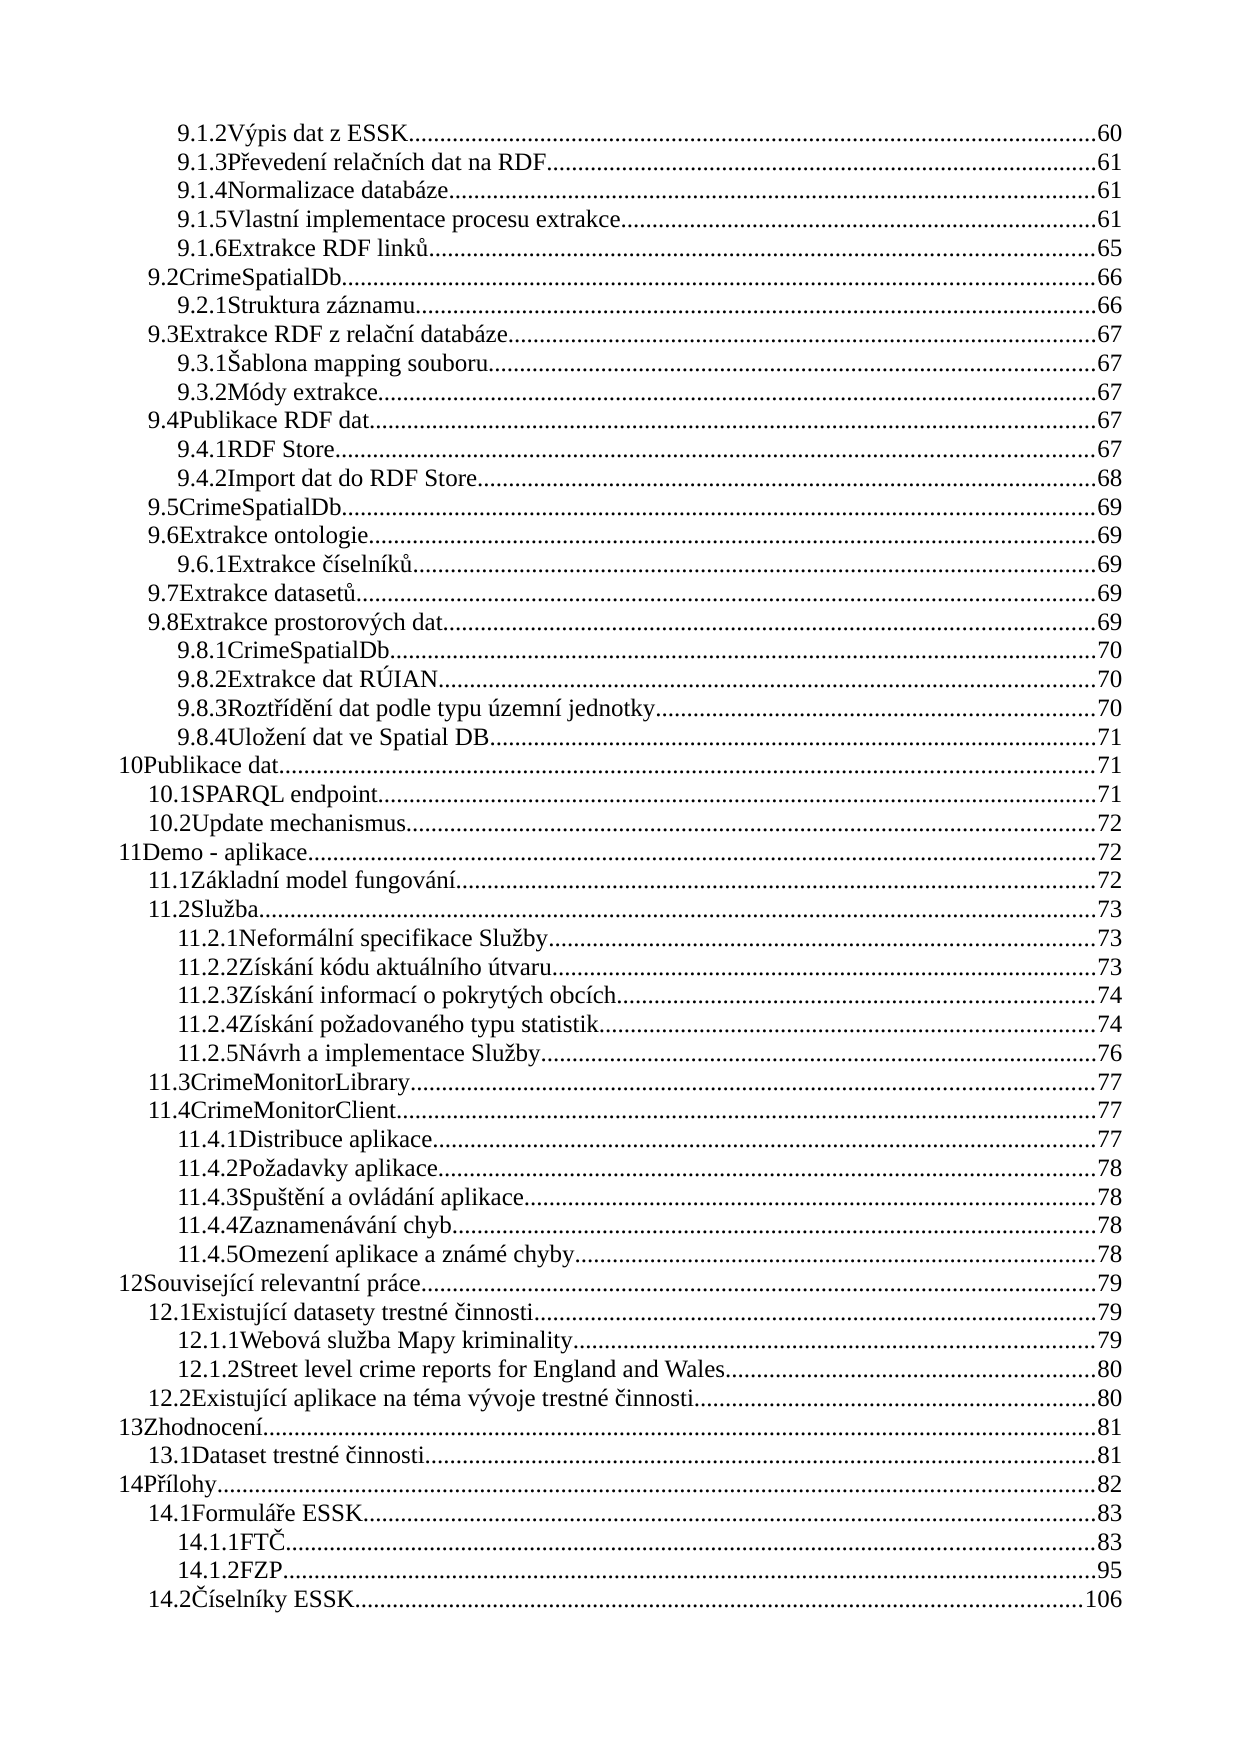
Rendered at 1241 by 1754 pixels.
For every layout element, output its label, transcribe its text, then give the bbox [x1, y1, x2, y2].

text 9.4.2Import dat do RDF Store 68 [177, 463, 1122, 492]
text 9.8Extrakce prostorových dat 69 [148, 607, 1122, 636]
text 9.2CrimeSpatialDb 66 [148, 262, 1122, 291]
text 11.2.1Neformální specifikace Služby 73 [177, 923, 1122, 952]
text 12Související relevantní práce 79 [118, 1268, 1122, 1297]
text 10.1SPARQL endpoint 71 [148, 779, 1122, 808]
text 9.6.1Extrakce číselníků 69 [177, 549, 1122, 578]
text 11.4CrimeMonitorClient 77 [148, 1096, 1122, 1124]
text 9.8.1CrimeSpatialDb 70 [177, 636, 1122, 664]
text 9.7Extrakce datasetů 69 [148, 578, 1122, 607]
text 11.4.2Požadavky aplikace 78 [177, 1153, 1122, 1182]
text 12.1.2Street level crime reports for England and Wales 80 [177, 1354, 1122, 1383]
text 14.2Číselníky ESSK 106 [148, 1584, 1122, 1613]
text 9.1.6Extrakce RDF linků 65 [177, 233, 1122, 262]
text 11.2.5Návrh a implementace Služby 76 [177, 1038, 1122, 1067]
text 9.3Extrakce RDF z relační databáze 67 [148, 319, 1122, 348]
text 11.4.3Spuštění a ovládání aplikace 78 [177, 1182, 1122, 1211]
text 9.3.2Módy extrakce 67 [177, 377, 1122, 406]
text 9.8.2Extrakce dat RÚIAN 70 [177, 664, 1122, 693]
text 9.1.3Převedení relačních dat na RDF 61 [177, 147, 1122, 176]
text 11.2Služba 73 [148, 894, 1122, 923]
text 14.1Formuláře ESSK 83 [148, 1498, 1122, 1527]
text 11.1Základní model fungování 72 [148, 866, 1122, 894]
text 9.6Extrakce ontologie 69 [148, 521, 1122, 549]
text 9.8.4Uložení dat ve Spatial DB 71 [177, 722, 1122, 751]
text 11.4.1Distribuce aplikace 77 [177, 1124, 1122, 1153]
text 14Přílohy 82 [118, 1469, 1122, 1498]
text 10.2Update mechanismus 72 [148, 808, 1122, 837]
text 9.1.5Vlastní implementace procesu extrakce 61 [177, 204, 1122, 233]
text 11.2.3Získání informací o pokrytých obcích 74 [177, 981, 1122, 1009]
text 12.1.1Webová služba Mapy kriminality 79 [177, 1326, 1122, 1354]
text 13.1Dataset trestné činnosti 81 [148, 1441, 1122, 1469]
text 11.4.5Omezení aplikace a známé chyby 78 [177, 1239, 1122, 1268]
text 9.2.1Struktura záznamu 66 [177, 291, 1122, 319]
text 11.2.2Získání kódu aktuálního útvaru 73 [177, 952, 1122, 981]
text 9.1.4Normalizace databáze 61 [177, 176, 1122, 204]
text 9.3.1Šablona mapping souboru 67 [177, 348, 1122, 377]
text 14.1.1FTČ 83 [177, 1527, 1122, 1556]
text 9.5CrimeSpatialDb 69 [148, 492, 1122, 521]
text 12.2Existující aplikace na téma vývoje trestné činnosti 80 [148, 1383, 1122, 1412]
text 12.1Existující datasety trestné činnosti 79 [148, 1297, 1122, 1326]
text 11Demo - aplikace 72 [118, 837, 1122, 866]
text 13Zhodnocení 81 [118, 1412, 1122, 1441]
text 9.4Publikace RDF dat 67 [148, 406, 1122, 434]
text 10Publikace dat 71 [118, 751, 1122, 779]
text 9.1.2Výpis dat z ESSK 60 [177, 118, 1122, 147]
text 14.1.2FZP 95 [177, 1556, 1122, 1584]
text 9.4.1RDF Store 67 [177, 434, 1122, 463]
text 9.8.3Roztřídění dat podle typu územní jednotky 70 [177, 693, 1122, 722]
text 11.4.4Zaznamenávání chyb 78 [177, 1211, 1122, 1239]
text 11.2.4Získání požadovaného typu statistik 74 [177, 1009, 1122, 1038]
text 11.3CrimeMonitorLibrary 77 [148, 1067, 1122, 1096]
